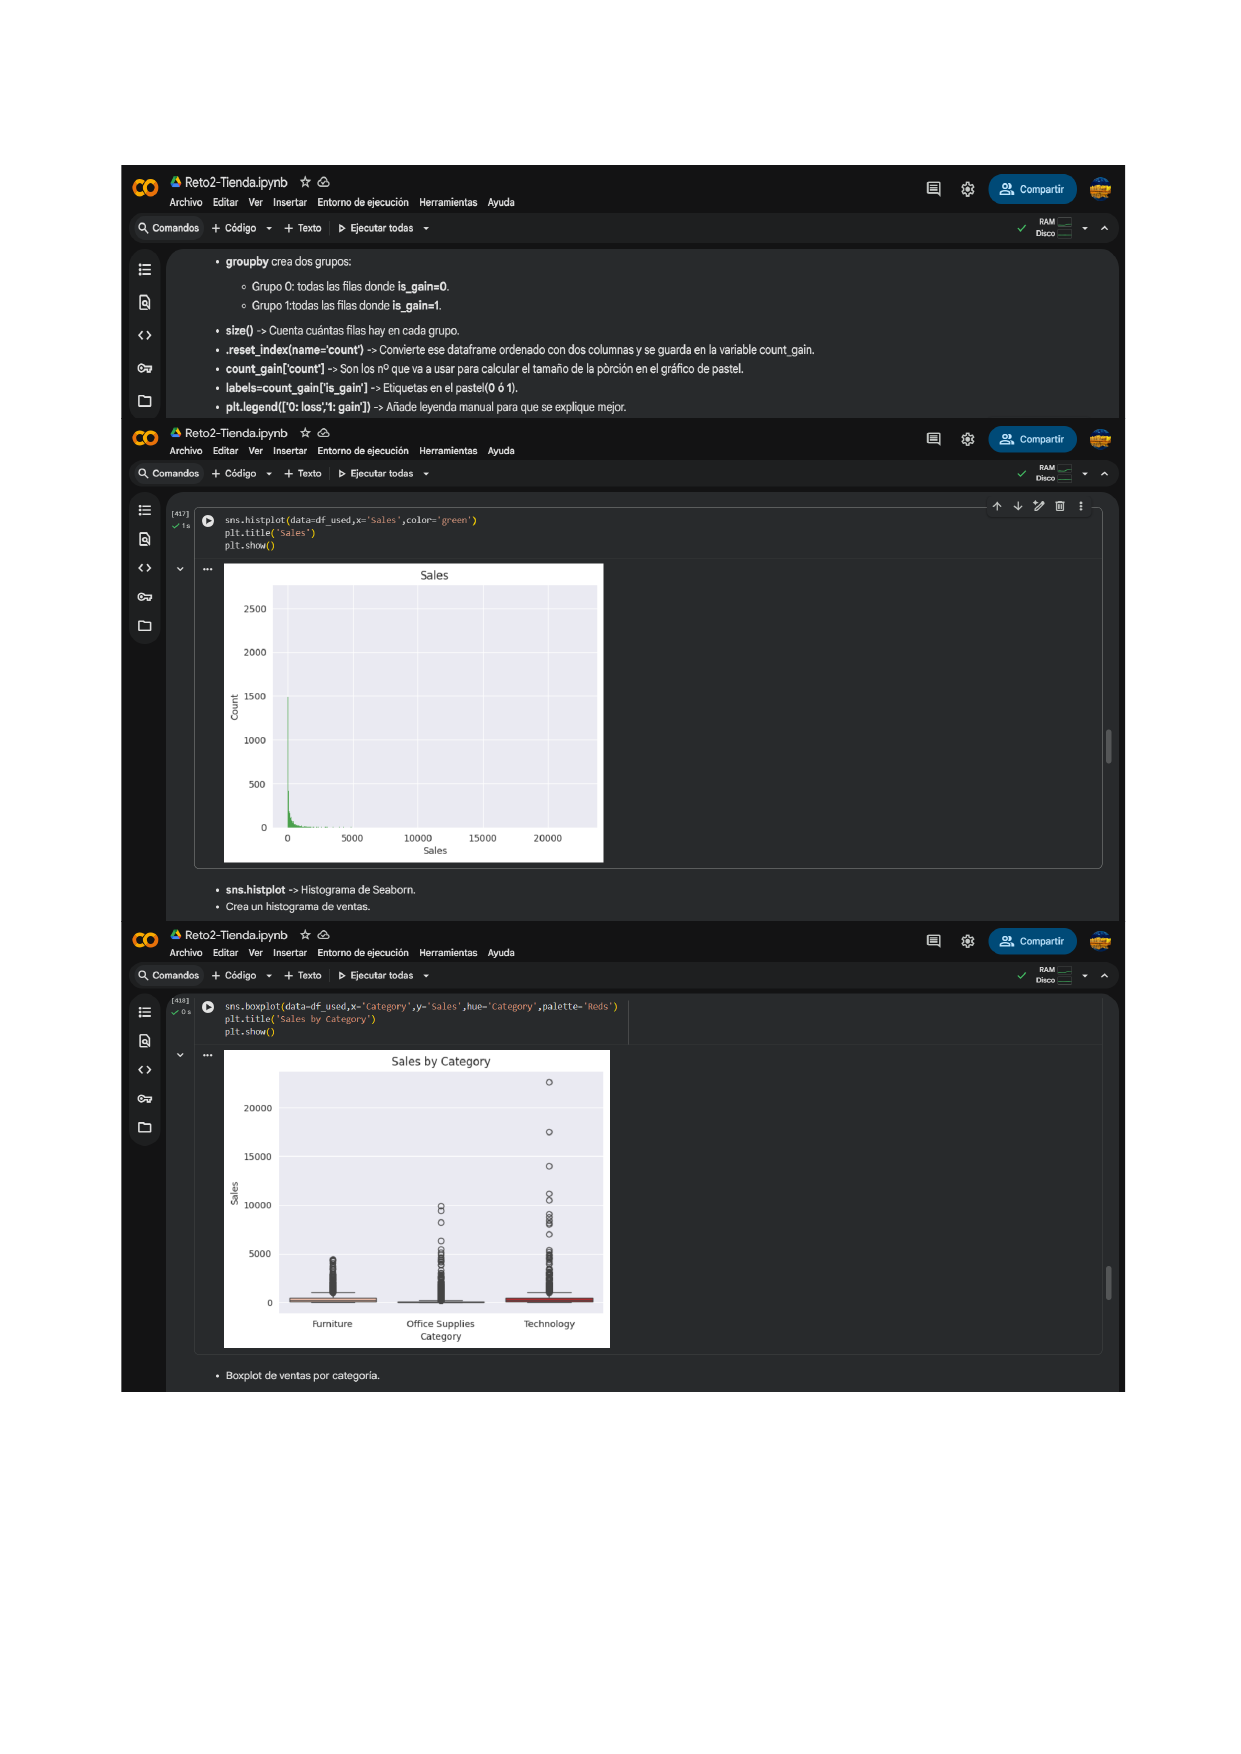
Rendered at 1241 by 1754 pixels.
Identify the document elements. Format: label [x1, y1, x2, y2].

picture [121, 165, 1126, 1392]
